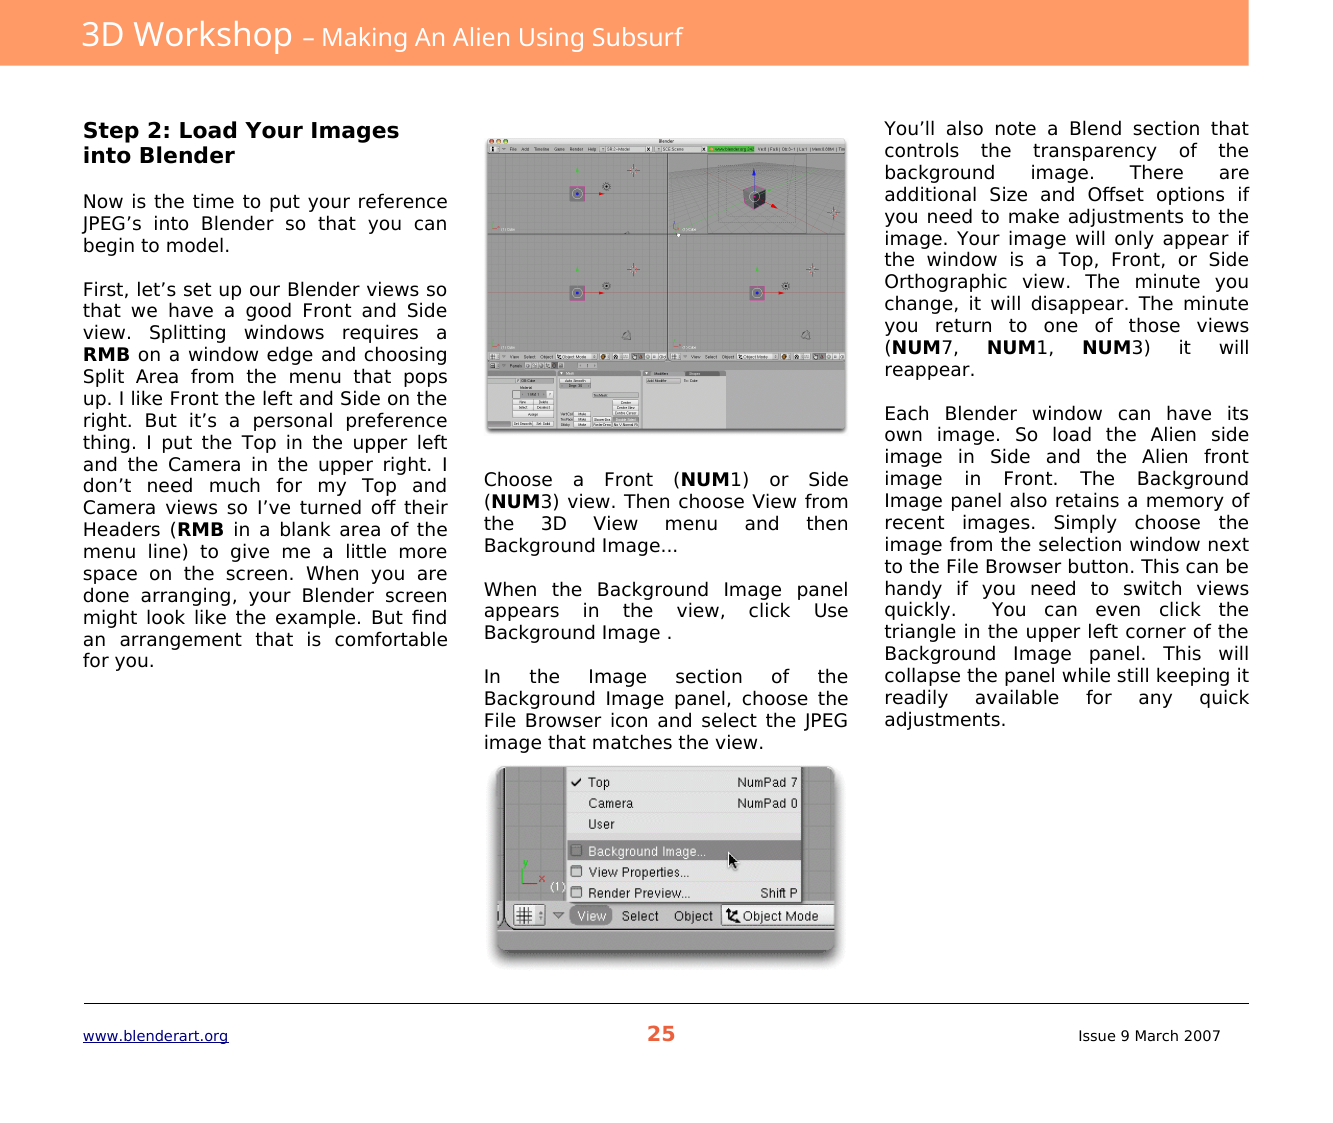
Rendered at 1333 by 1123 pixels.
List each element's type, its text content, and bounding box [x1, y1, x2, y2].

text Now is the time to put your reference JPEG’s into Blender so that you can begin to model. [83, 191, 448, 257]
text Choose a Front (NUM1) or Side (NUM3) view. Then choose View from the 3D View menu and then Background Image... [483, 469, 849, 557]
text First, let’s set up our Blender views so that we have a good Front and Side view. Splitting windows requires a RMB on a window edge and choosing Split Area from the menu that pops up. I like Front the left and Side on the right. But it’s a personal preference thing. I put the Top in the upper left and the Camera in the upper right. I don’t need much for my Top and Camera views so I’ve turned off their Headers (RMB in a blank area of the menu line) to give me a little more space on the screen. When you are done arranging, your Blender screen might look like the example. But find an arrangement that is comfortable for you. [83, 278, 448, 672]
text Each Blender window can have its own image. So load the Alien side image in Side and the Alien front image in Front. The Background Image panel also retains a memory of recent images. Simply choose the image from the selection window next to the File Browser button. This can be handy if you need to switch views quickly. You can even click the triangle in the upper left corner of the Background Image panel. This will collapse the panel while still keeping it readily available for any quick adjustments. [884, 402, 1249, 731]
text When the Background Image panel appears in the view, click Use Background Image . [483, 579, 849, 644]
picture [483, 765, 849, 974]
picture [483, 138, 849, 436]
text Step 2: Load Your Images into Blender [83, 118, 448, 169]
text In the Image section of the Background Image panel, choose the File Browser icon and select the JPEG image that matches the view. [483, 666, 849, 754]
text You’ll also note a Blend section that controls the transparency of the background image. There are additional Size and Offset options if you need to make adjustments to the image. Your image will only appear if the window is a Top, Front, or Side Orthographic view. The minute you change, it will disappear. The minute you return to one of those views (NUM7, NUM1, NUM3) it will reappear. [884, 118, 1249, 381]
